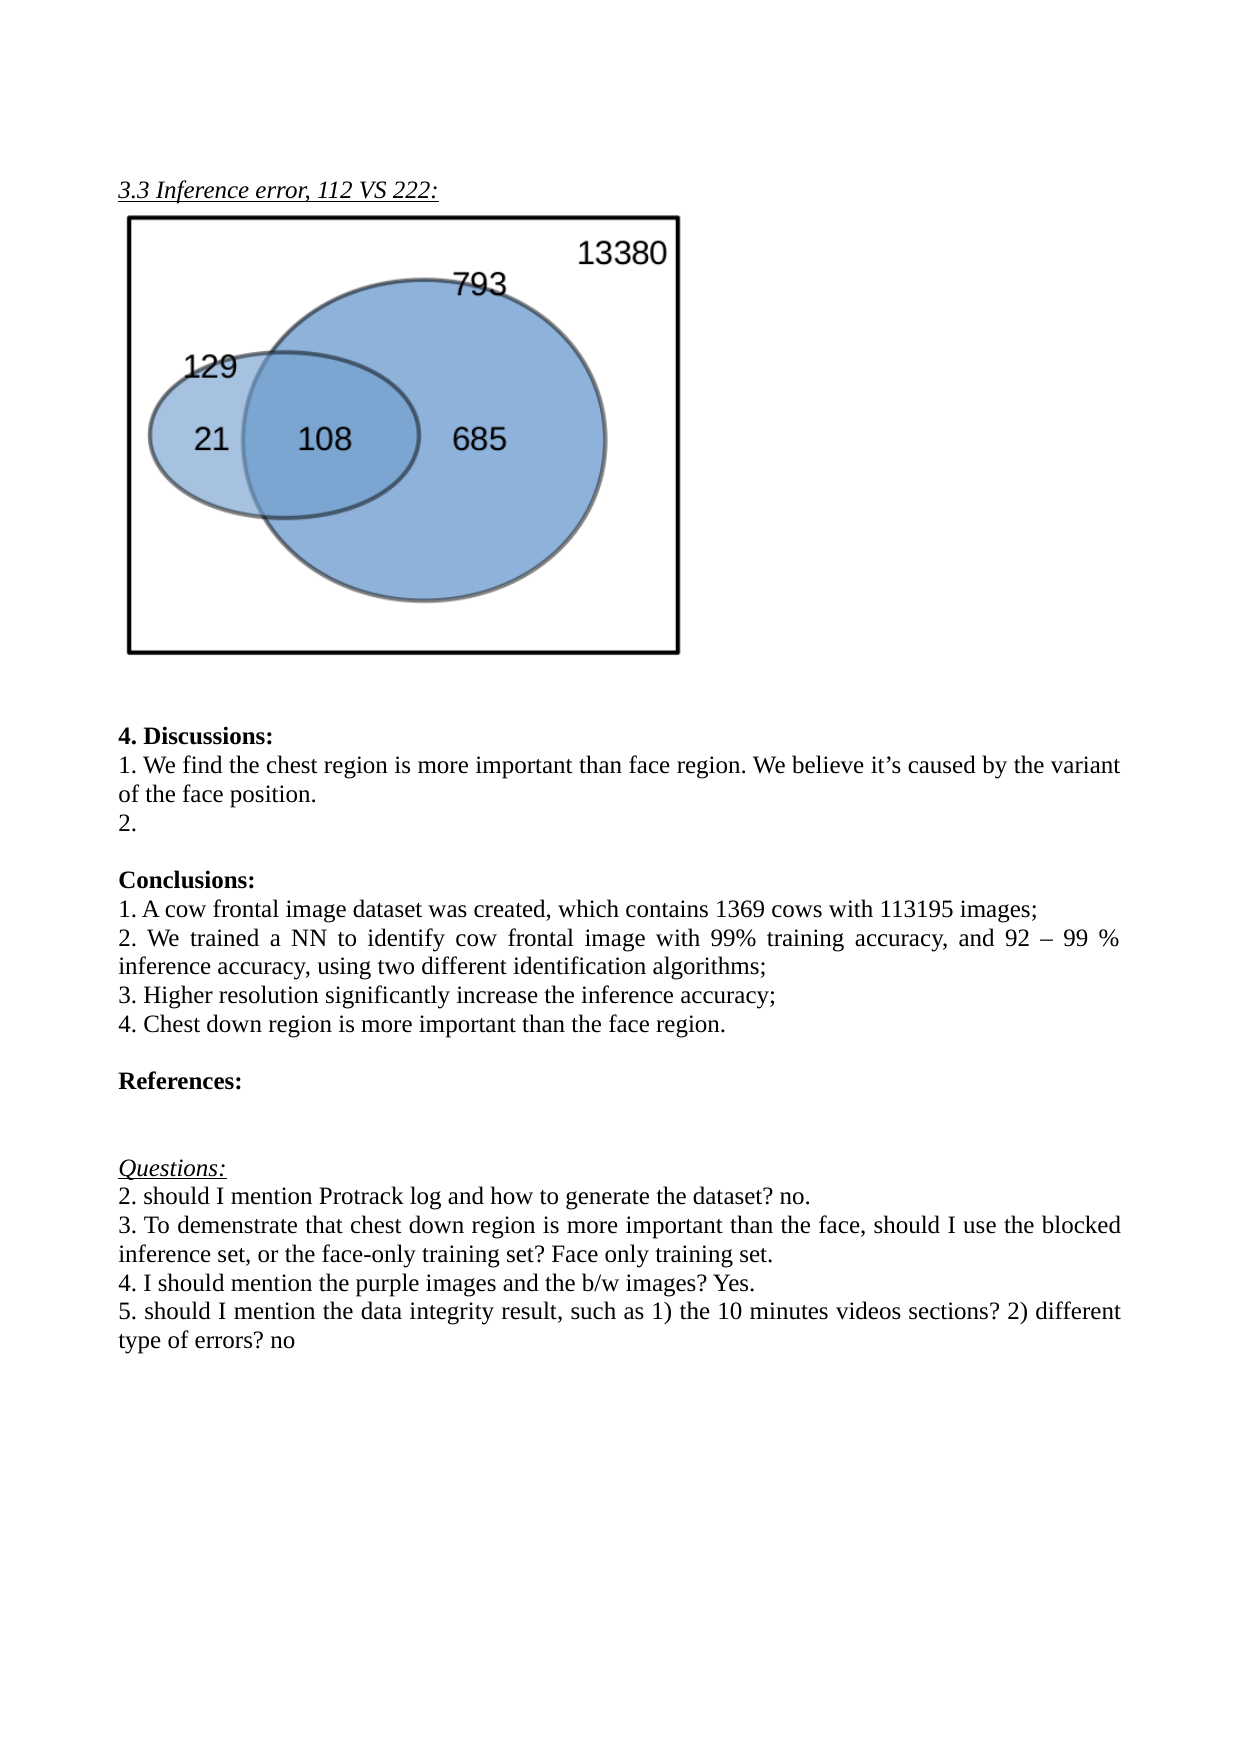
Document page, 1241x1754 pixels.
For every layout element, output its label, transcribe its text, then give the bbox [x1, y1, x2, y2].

text 4. Chest down region is more important than the face region. [118, 1009, 1122, 1038]
text 3. Higher resolution significantly increase the inference accuracy; [118, 980, 1122, 1009]
text 1. We find the chest region is more important than face region. We believe it’s caused by the variant of the face position. [118, 750, 1122, 808]
text Questions: [118, 1153, 1122, 1181]
text 2. [118, 808, 1122, 836]
text 3.3 Inference error, 112 VS 222: [118, 176, 1122, 204]
text 4. Discussions: [118, 721, 1122, 750]
text 2. We trained a NN to identify cow frontal image with 99% training accuracy, and 92 – 99 % inference accuracy, using two different identification algorithms; [118, 923, 1122, 980]
text References: [118, 1066, 1122, 1095]
text Conclusions: [118, 865, 1122, 894]
text 3. To demenstrate that chest down region is more important than the face, should I use the blocked inference set, or the face-only training set? Face only training set. [118, 1210, 1122, 1268]
text 1. A cow frontal image dataset was created, which contains 1369 cows with 113195 images; [118, 894, 1122, 923]
text 2. should I mention Protrack log and how to generate the dataset? no. [118, 1181, 1122, 1210]
text 4. I should mention the purple images and the b/w images? Yes. [118, 1268, 1122, 1296]
picture [118, 204, 687, 664]
text 5. should I mention the data integrity result, such as 1) the 10 minutes videos sections? 2) different type of errors? no [118, 1296, 1122, 1354]
